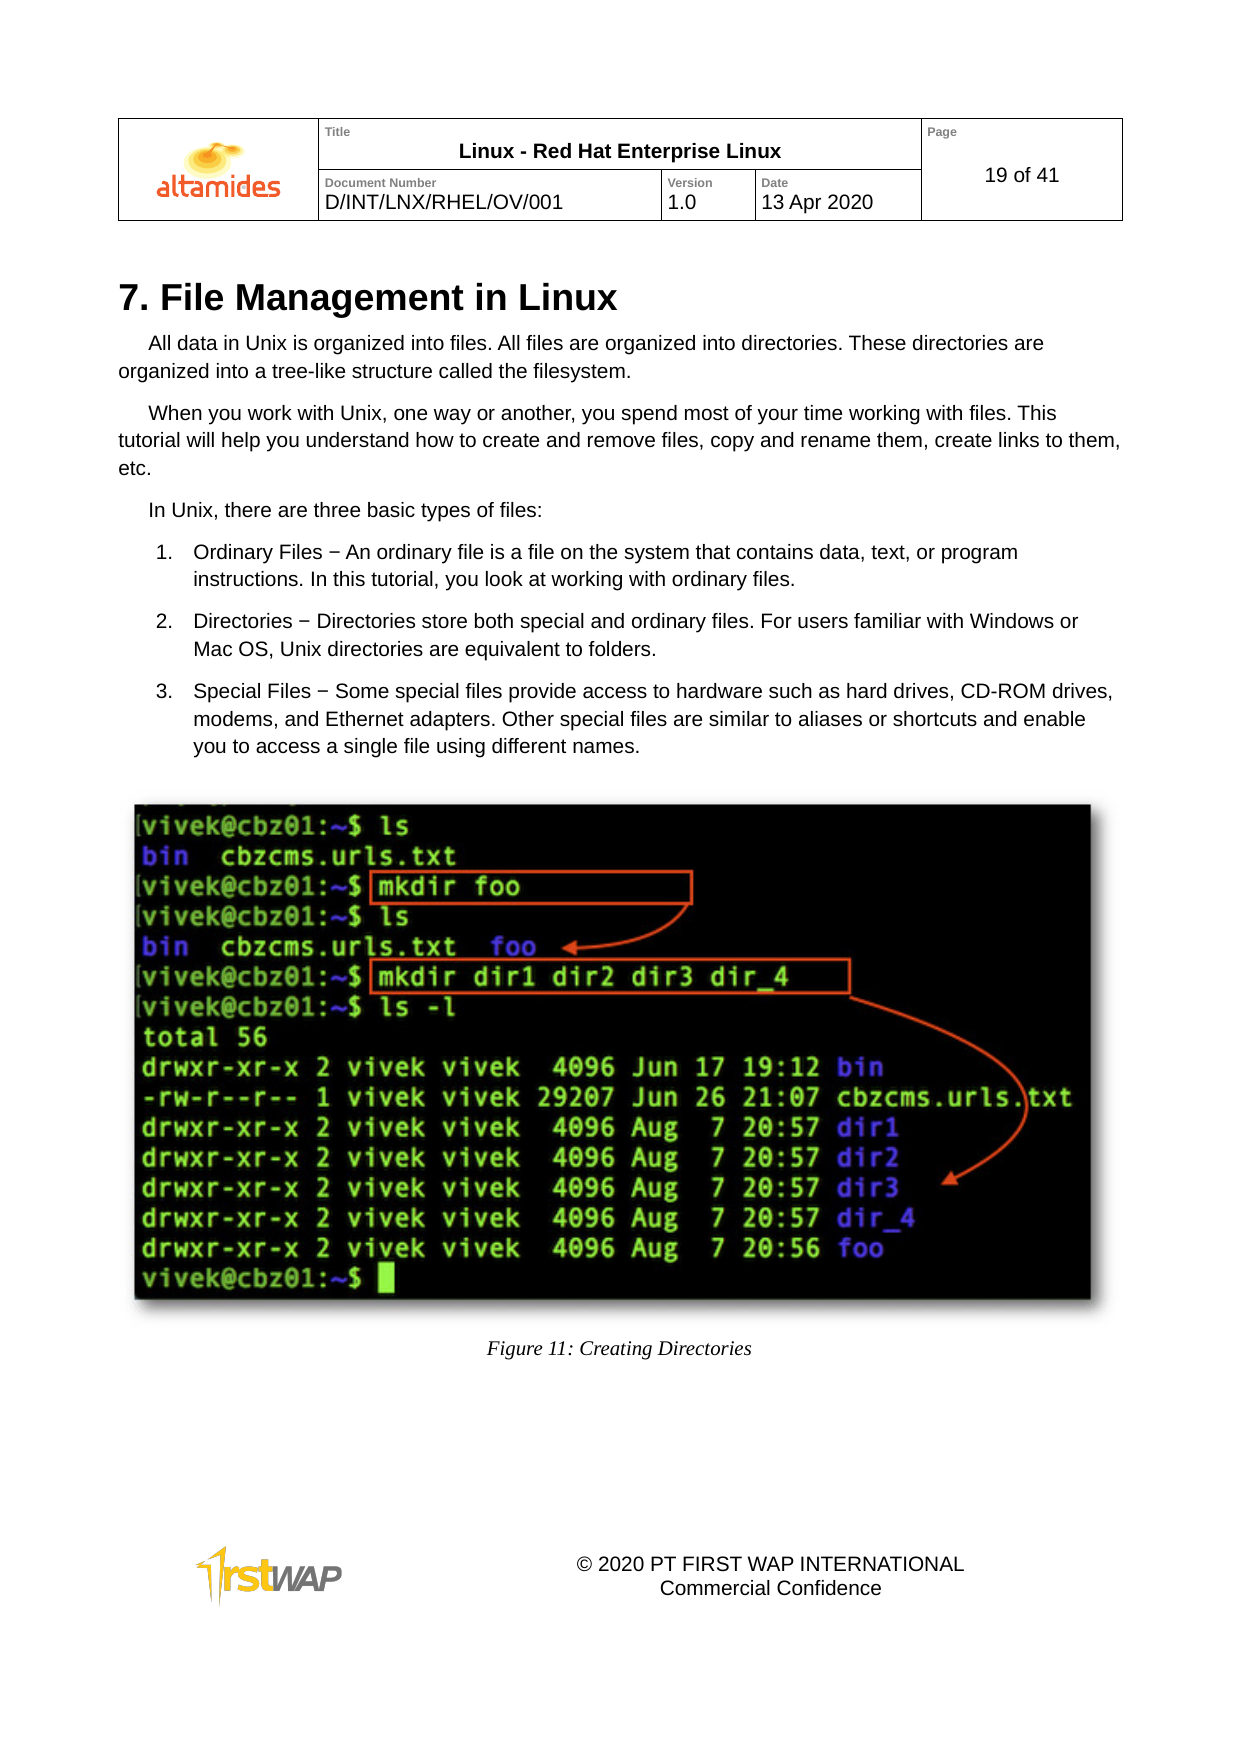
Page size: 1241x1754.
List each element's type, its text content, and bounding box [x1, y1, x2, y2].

picture [195, 1546, 342, 1607]
list Ordinary Files − An ordinary file is a file on the system that contains data, text, or program instructions. In this tutorial, you look at working with ordinary files. [156, 540, 1122, 591]
text All data in Unix is organized into files. All files are organized into directories. These directories are organized into a tree-like structure called the filesystem. [118, 331, 1122, 382]
picture [118, 788, 1123, 1332]
text Figure 11: Creating Directories [118, 1332, 1122, 1360]
text When you work with Unix, one way or another, you spend most of your time working with files. This tutorial will help you understand how to create and remove files, copy and rename them, create links to them, etc. [118, 401, 1122, 479]
text In Unix, there are three basic types of files: [118, 498, 1122, 522]
list Directories − Directories store both special and ordinary files. For users familiar with Windows or Mac OS, Unix directories are equivalent to folders. [156, 609, 1122, 661]
subtitle File Management in Linux [118, 275, 1122, 318]
list Special Files − Some special files provide access to hardware such as hard drives, CD-ROM drives, modems, and Ethernet adapters. Other special files are similar to aliases or shortcuts and enable you to access a single file using different names. [156, 679, 1122, 758]
